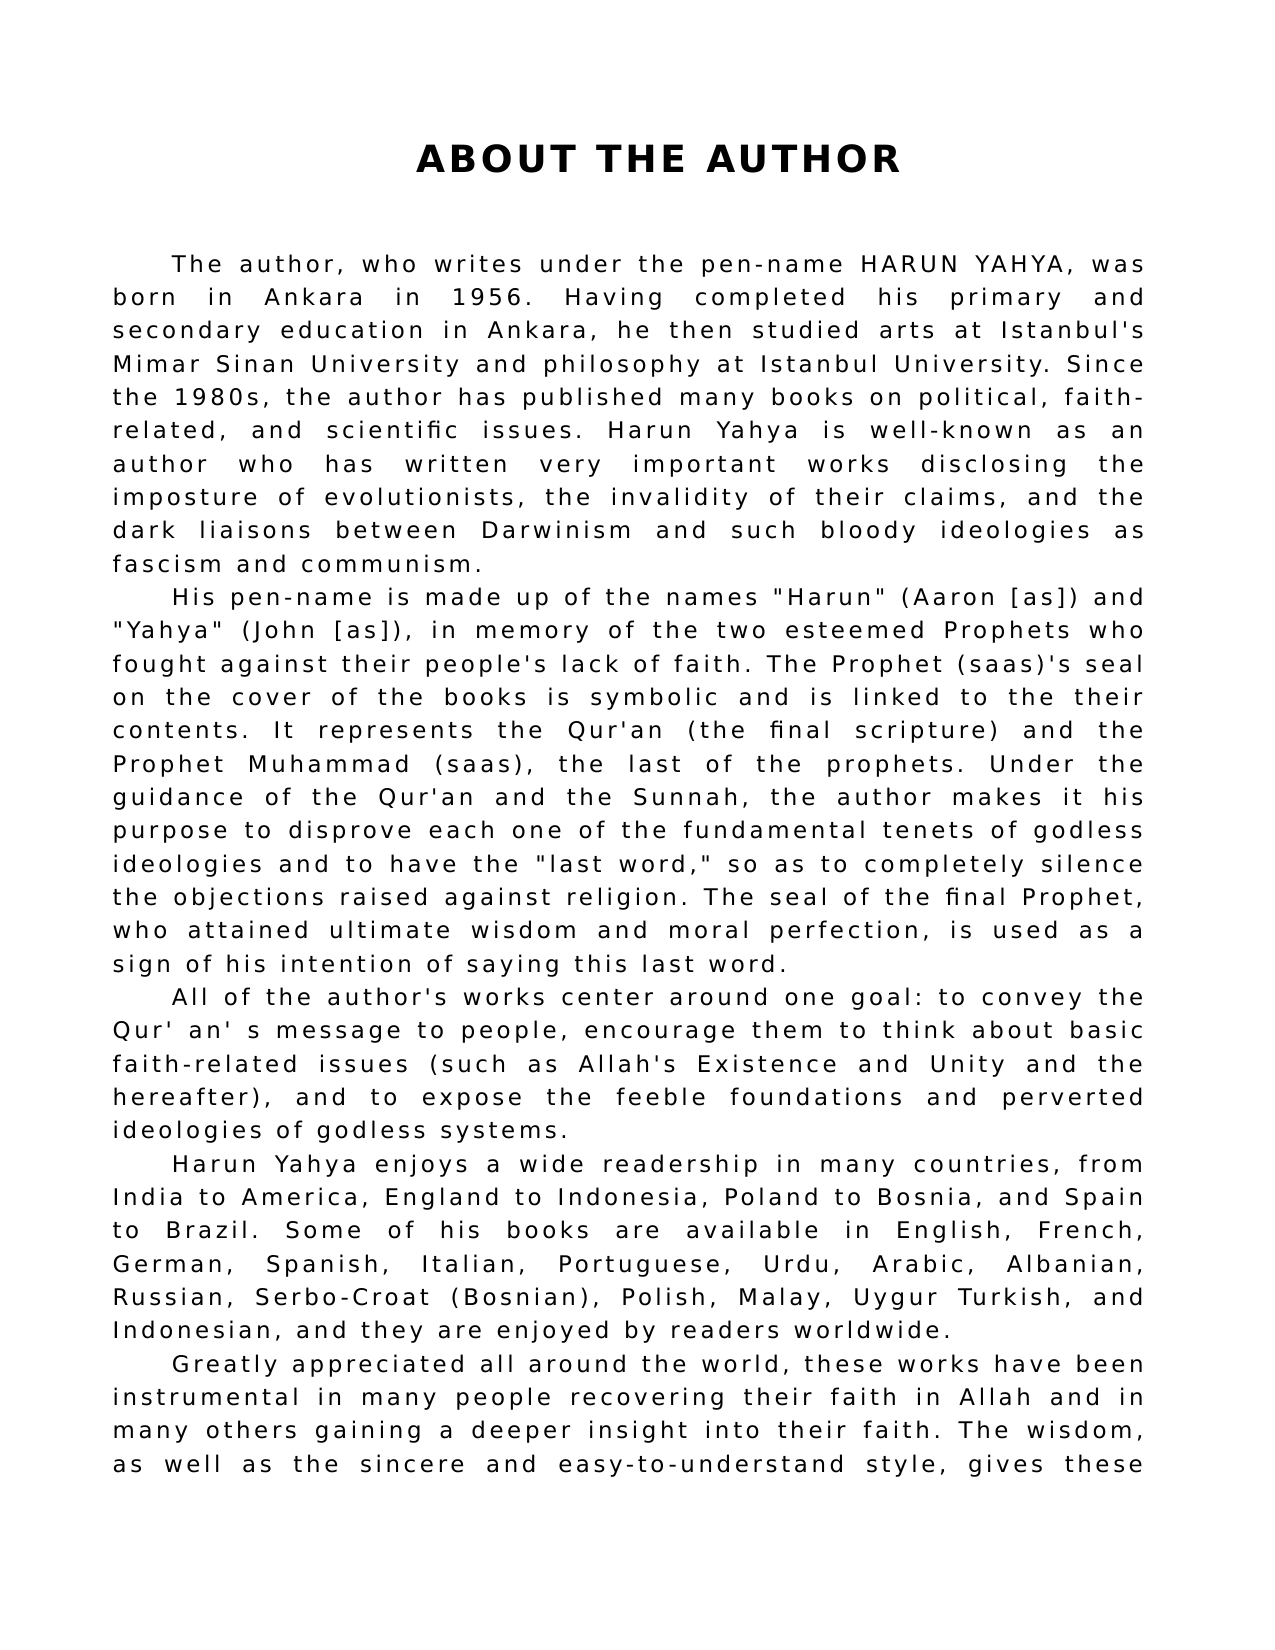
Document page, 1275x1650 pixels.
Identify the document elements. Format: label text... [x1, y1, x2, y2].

text The author, who writes under the pen-name HARUN YAHYA, was born in Ankara in 1956. Having completed his primary and secondary education in Ankara, he then studied arts at Istanbul's Mimar Sinan University and philosophy at Istanbul University. Since the 1980s, the author has published many books on political, faith-related, and scientific issues. Harun Yahya is well-known as an author who has written very important works disclosing the imposture of evolutionists, the invalidity of their claims, and the dark liaisons between Darwinism and such bloody ideologies as fascism and communism. [112, 246, 1145, 579]
text Harun Yahya enjoys a wide readership in many countries, from India to America, England to Indonesia, Poland to Bosnia, and Spain to Brazil. Some of his books are available in English, French, German, Spanish, Italian, Portuguese, Urdu, Arabic, Albanian, Russian, Serbo-Croat (Bosnian), Polish, Malay, Uygur Turkish, and Indonesian, and they are enjoyed by readers worldwide. [112, 1146, 1145, 1346]
text All of the author's works center around one goal: to convey the Qur' an' s message to people, encourage them to think about basic faith-related issues (such as Allah's Existence and Unity and the hereafter), and to expose the feeble foundations and perverted ideologies of godless systems. [112, 979, 1145, 1146]
text His pen-name is made up of the names "Harun" (Aaron [as]) and "Yahya" (John [as]), in memory of the two esteemed Prophets who fought against their people's lack of faith. The Prophet (saas)'s seal on the cover of the books is symbolic and is linked to the their contents. It represents the Qur'an (the final scripture) and the Prophet Muhammad (saas), the last of the prophets. Under the guidance of the Qur'an and the Sunnah, the author makes it his purpose to disprove each one of the fundamental tenets of godless ideologies and to have the "last word," so as to completely silence the objections raised against religion. The seal of the final Prophet, who attained ultimate wisdom and moral perfection, is used as a sign of his intention of saying this last word. [112, 579, 1145, 979]
text ABOUT THE AUTHOR [112, 148, 1145, 179]
text Greatly appreciated all around the world, these works have been instrumental in many people recovering their faith in Allah and in many others gaining a deeper insight into their faith. The wisdom, as well as the sincere and easy-to-understand style, gives these [112, 1346, 1145, 1479]
